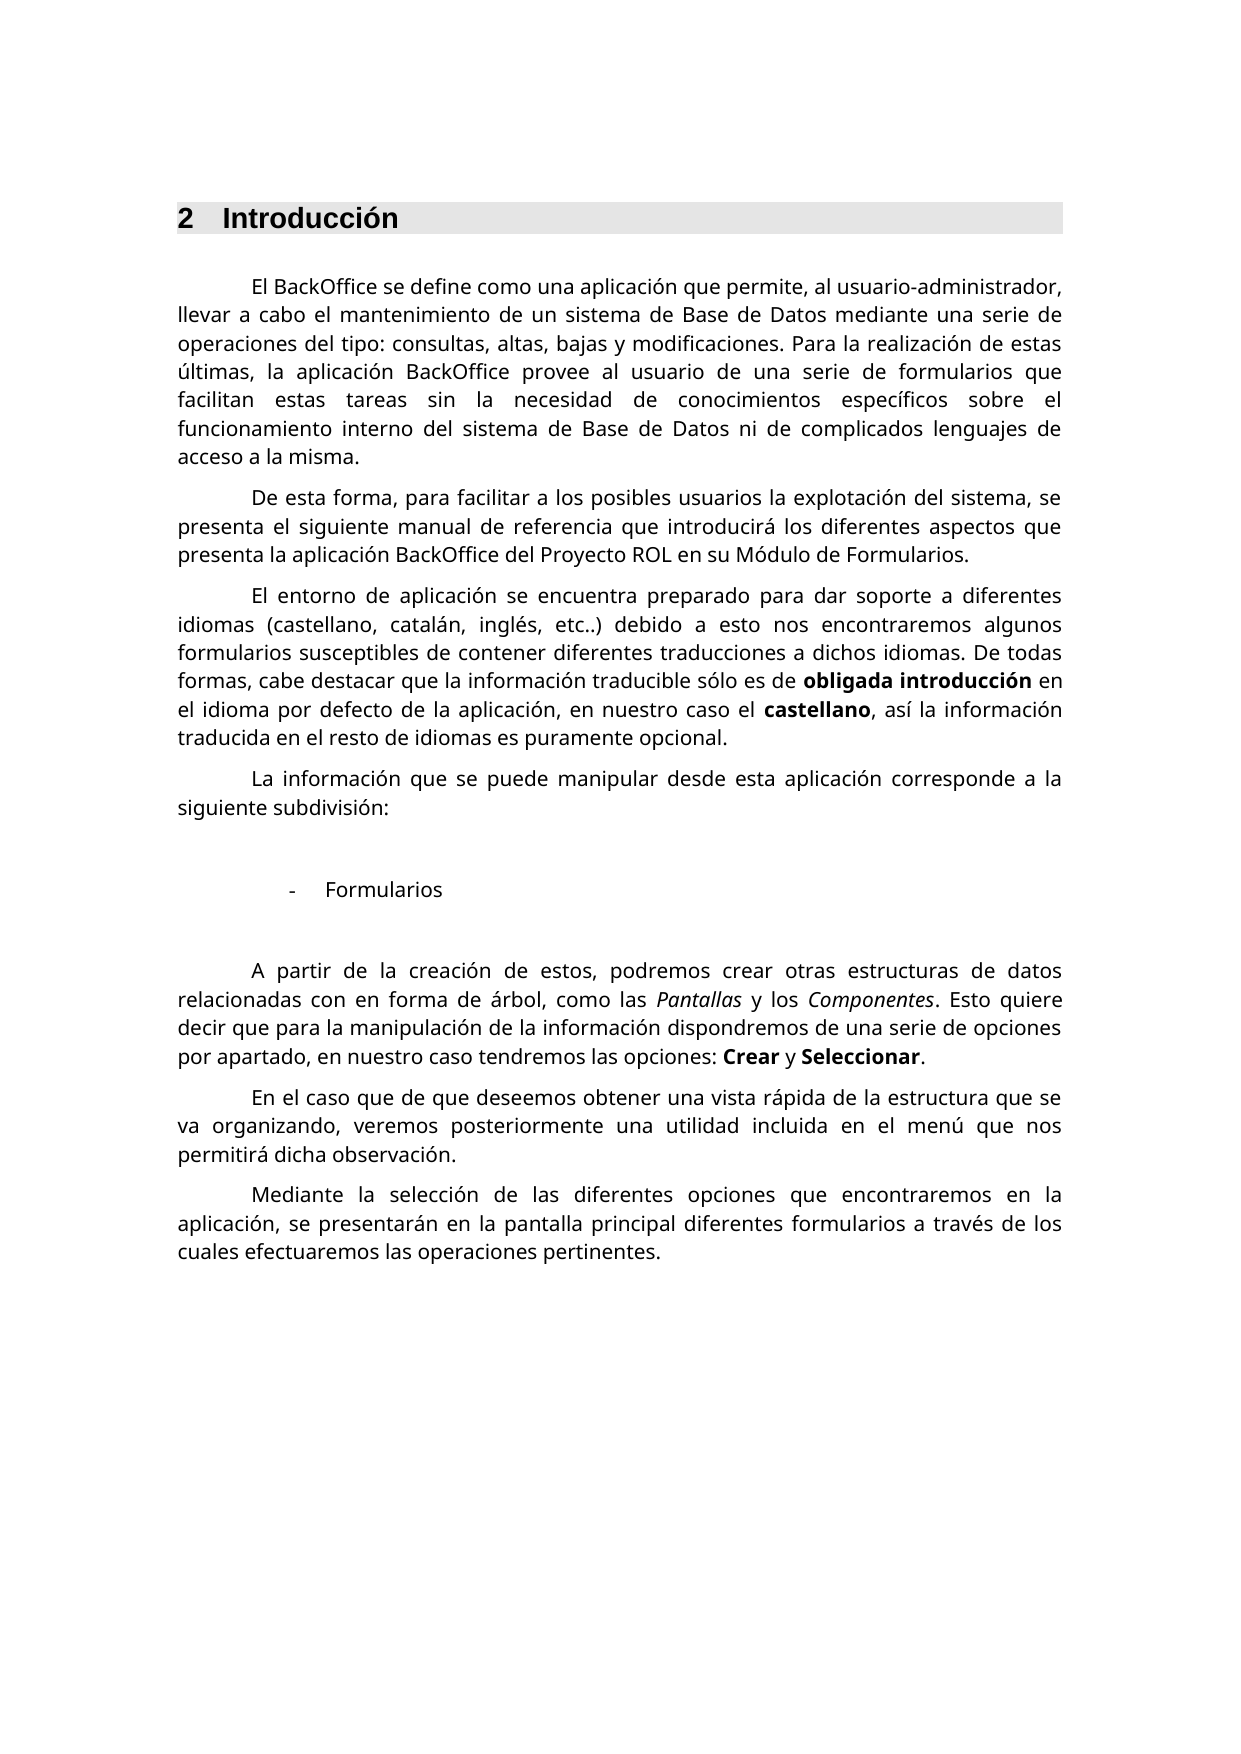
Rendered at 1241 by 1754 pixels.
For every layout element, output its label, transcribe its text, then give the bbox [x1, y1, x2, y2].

text La información que se puede manipular desde esta aplicación corresponde a la siguiente subdivisión: [177, 764, 1063, 821]
text Mediante la selección de las diferentes opciones que encontraremos en la aplicación, se presentarán en la pantalla principal diferentes formularios a través de los cuales efectuaremos las operaciones pertinentes. [177, 1181, 1063, 1266]
subtitle Introducción [177, 202, 1063, 234]
text De esta forma, para facilitar a los posibles usuarios la explotación del sistema, se presenta el siguiente manual de referencia que introducirá los diferentes aspectos que presenta la aplicación BackOffice del Proyecto ROL en su Módulo de Formularios. [177, 483, 1063, 569]
text El entorno de aplicación se encuentra preparado para dar soporte a diferentes idiomas (castellano, catalán, inglés, etc..) debido a esto nos encontraremos algunos formularios susceptibles de contener diferentes traducciones a dichos idiomas. De todas formas, cabe destacar que la información traducible sólo es de obligada introducción en el idioma por defecto de la aplicación, en nuestro caso el castellano, así la información traducida en el resto de idiomas es puramente opcional. [177, 581, 1063, 752]
text En el caso que de que deseemos obtener una vista rápida de la estructura que se va organizando, veremos posteriormente una utilidad incluida en el menú que nos permitirá dicha observación. [177, 1083, 1063, 1168]
text El BackOffice se define como una aplicación que permite, al usuario-administrador, llevar a cabo el mantenimiento de un sistema de Base de Datos mediante una serie de operaciones del tipo: consultas, altas, bajas y modificaciones. Para la realización de estas últimas, la aplicación BackOffice provee al usuario de una serie de formularios que facilitan estas tareas sin la necesidad de conocimientos específicos sobre el funcionamiento interno del sistema de Base de Datos ni de complicados lenguajes de acceso a la misma. [177, 272, 1063, 471]
text A partir de la creación de estos, podremos crear otras estructuras de datos relacionadas con en forma de árbol, como las Pantallas y los Componentes. Esto quiere decir que para la manipulación de la información dispondremos de una serie de opciones por apartado, en nuestro caso tendremos las opciones: Crear y Seleccionar. [177, 957, 1063, 1070]
list Formularios [288, 875, 1063, 903]
